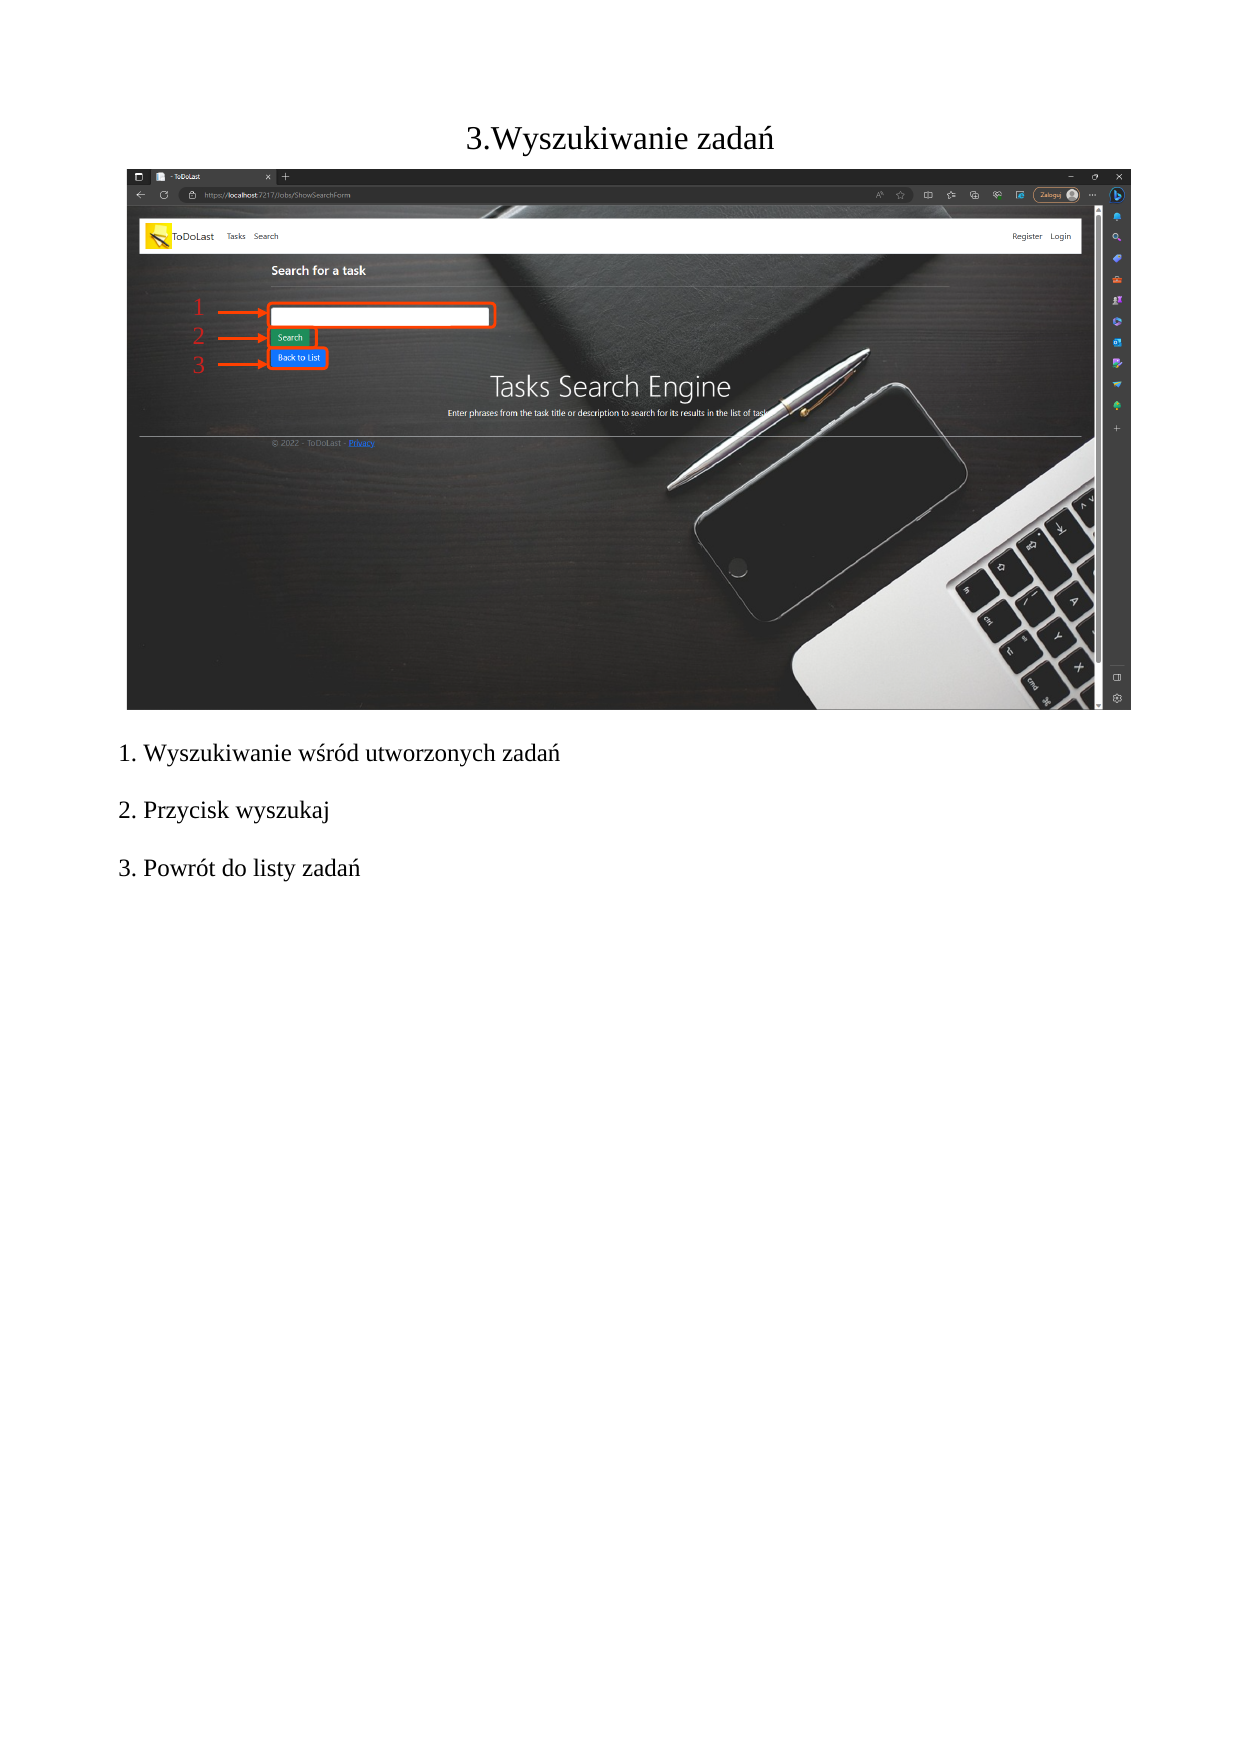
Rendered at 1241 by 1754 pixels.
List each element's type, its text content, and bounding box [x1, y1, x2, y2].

text 1. Wyszukiwanie wśród utworzonych zadań [118, 738, 1122, 767]
text 2. Przycisk wyszukaj [118, 796, 1122, 824]
text 3. Powrót do listy zadań [118, 853, 1122, 882]
picture [126, 169, 1131, 710]
text 3.Wyszukiwanie zadań [118, 118, 1122, 156]
